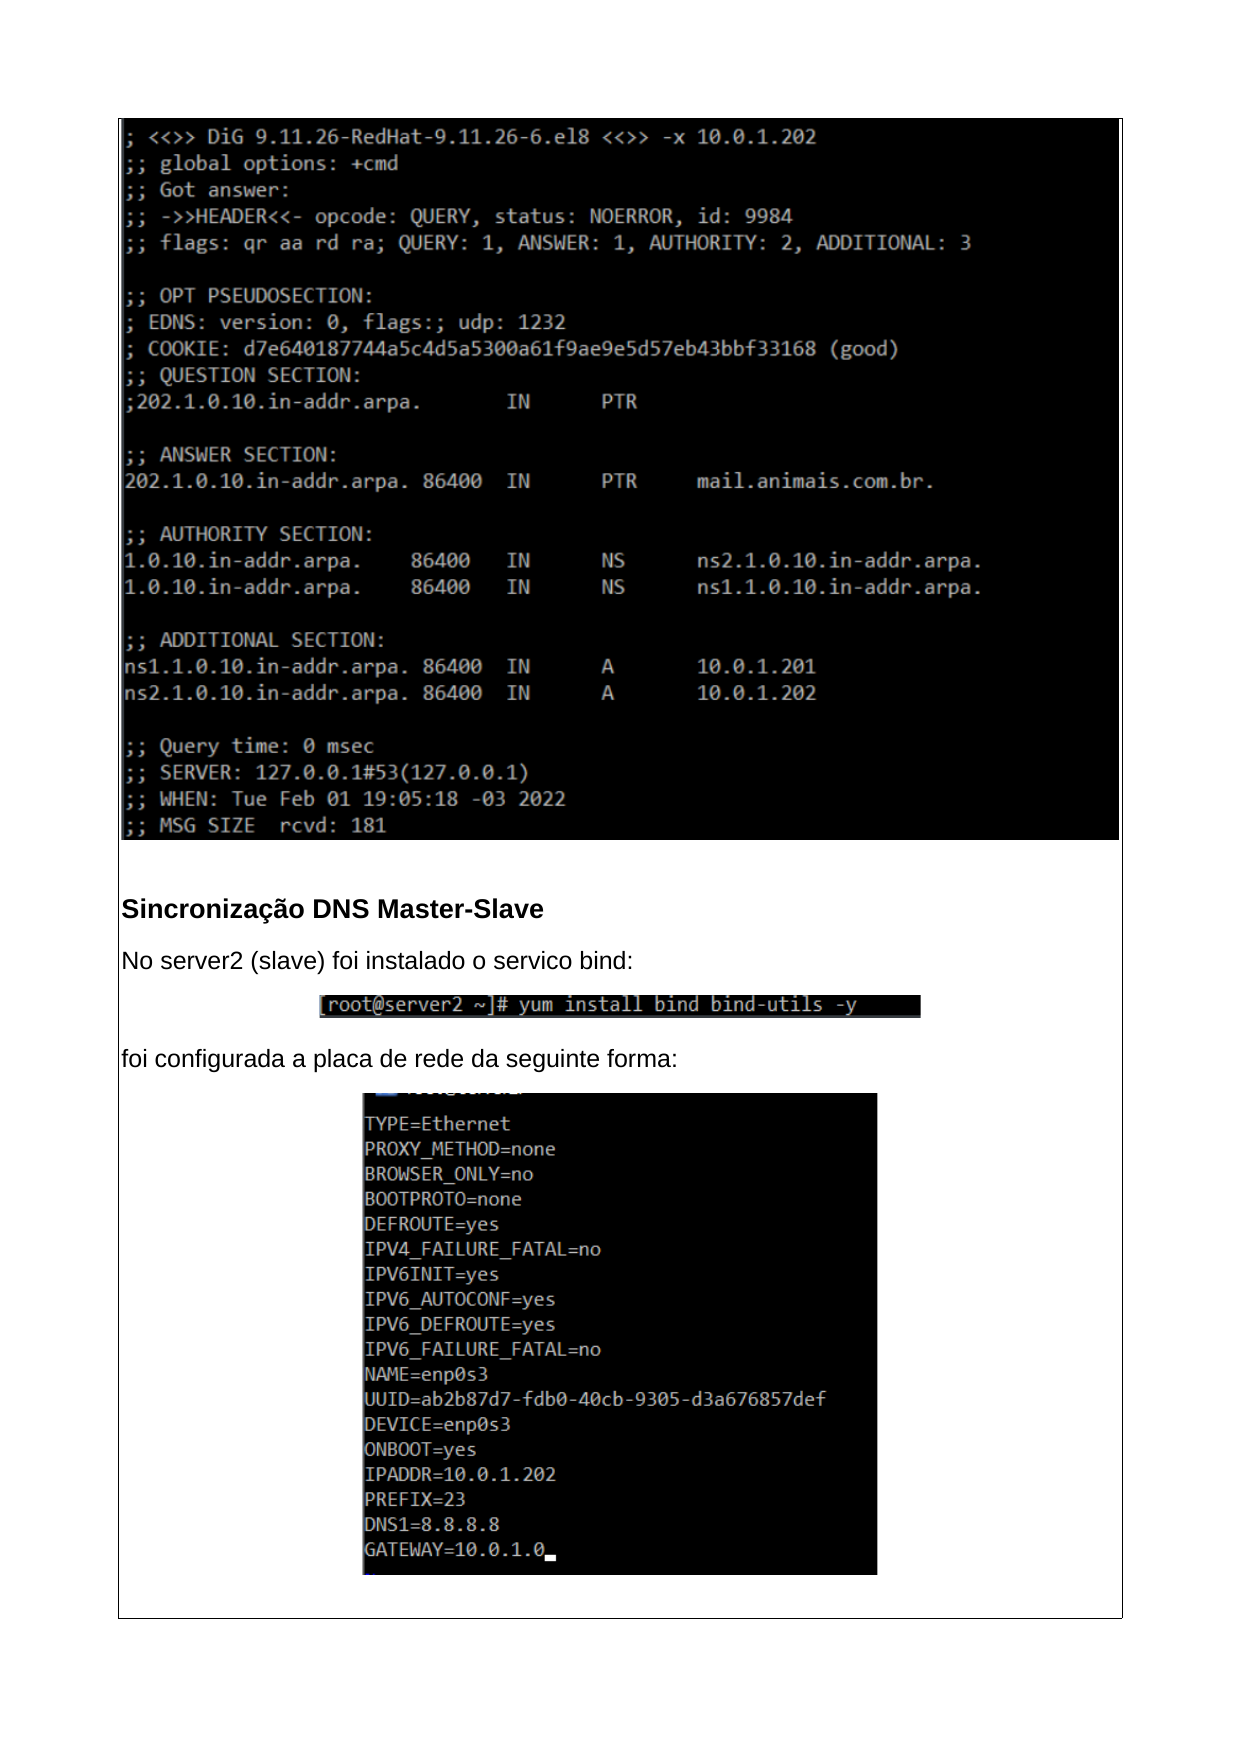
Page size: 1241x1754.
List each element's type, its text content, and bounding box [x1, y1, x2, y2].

picture [319, 995, 921, 1018]
picture [362, 1093, 878, 1575]
text foi configurada a placa de rede da seguinte forma: [119, 1041, 1122, 1073]
picture [121, 118, 1119, 840]
text Sincronização DNS Master-Slave [119, 890, 1122, 925]
text No server2 (slave) foi instalado o servico bind: [119, 943, 1122, 974]
